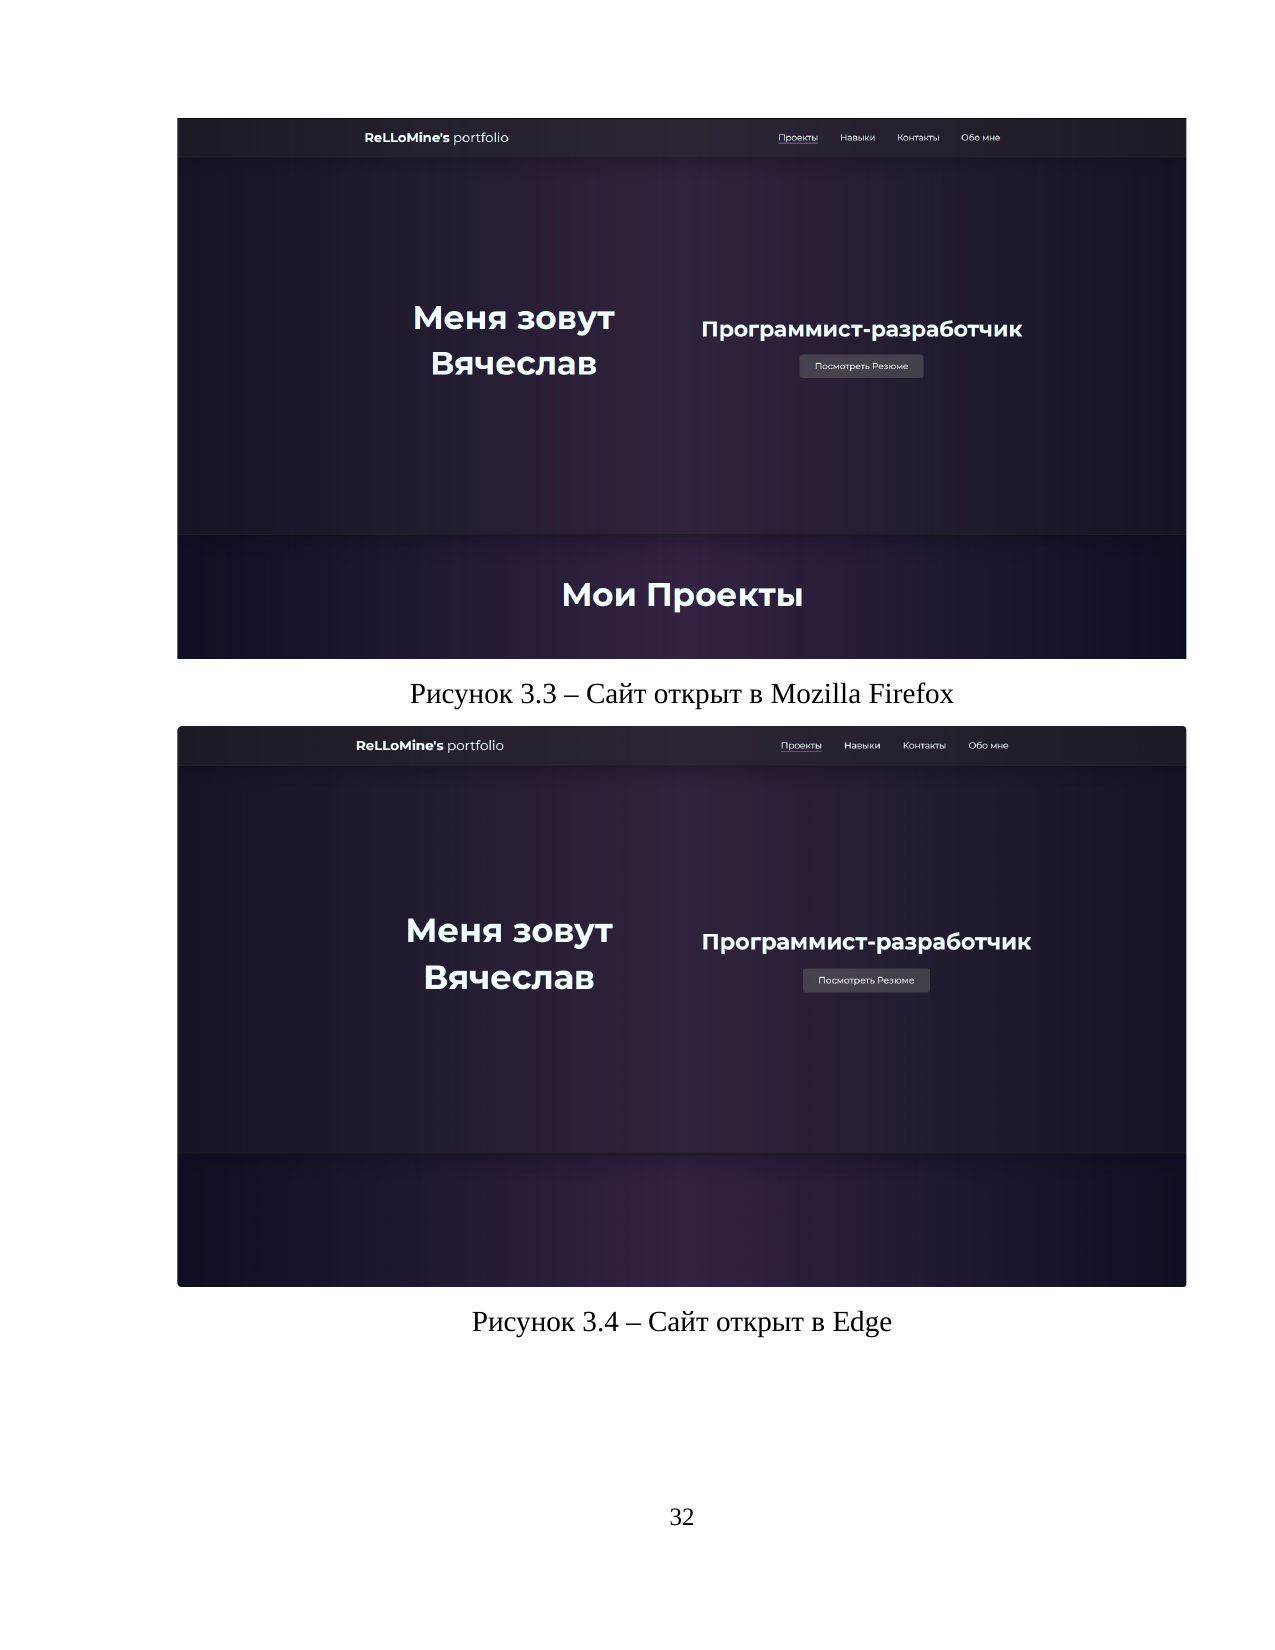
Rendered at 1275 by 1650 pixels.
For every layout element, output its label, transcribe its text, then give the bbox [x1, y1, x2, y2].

text Рисунок 3.3 – Сайт открыт в Mozilla Firefox [177, 676, 1186, 709]
text Рисунок 3.4 – Сайт открыт в Edge [177, 1304, 1186, 1337]
picture [177, 118, 1187, 659]
picture [177, 726, 1187, 1287]
